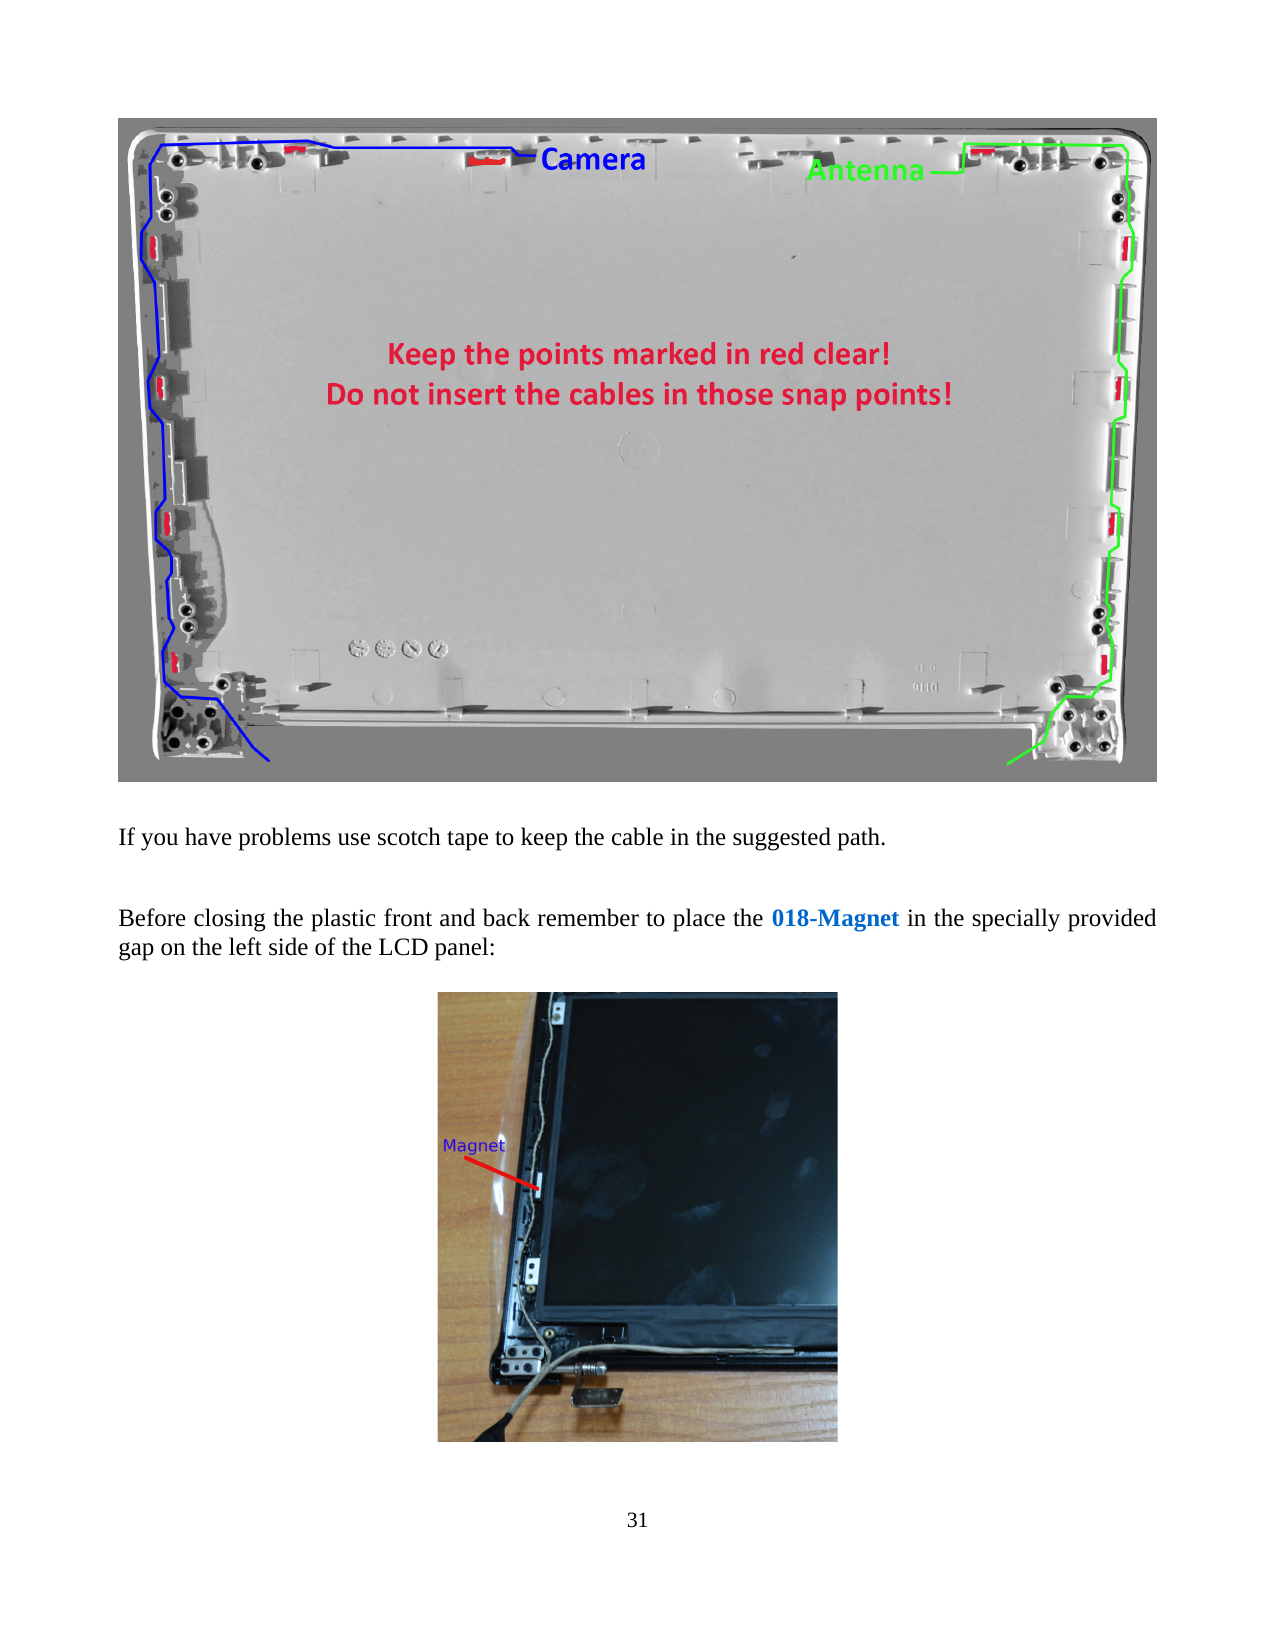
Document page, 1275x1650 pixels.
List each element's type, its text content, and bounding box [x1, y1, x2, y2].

picture [437, 992, 838, 1442]
text If you have problems use scotch tape to keep the cable in the suggested path. [118, 822, 1157, 851]
picture [118, 118, 1157, 782]
text Before closing the plastic front and back remember to place the 018-Magnet in the specially provided gap on the left side of the LCD panel: [118, 903, 1157, 961]
